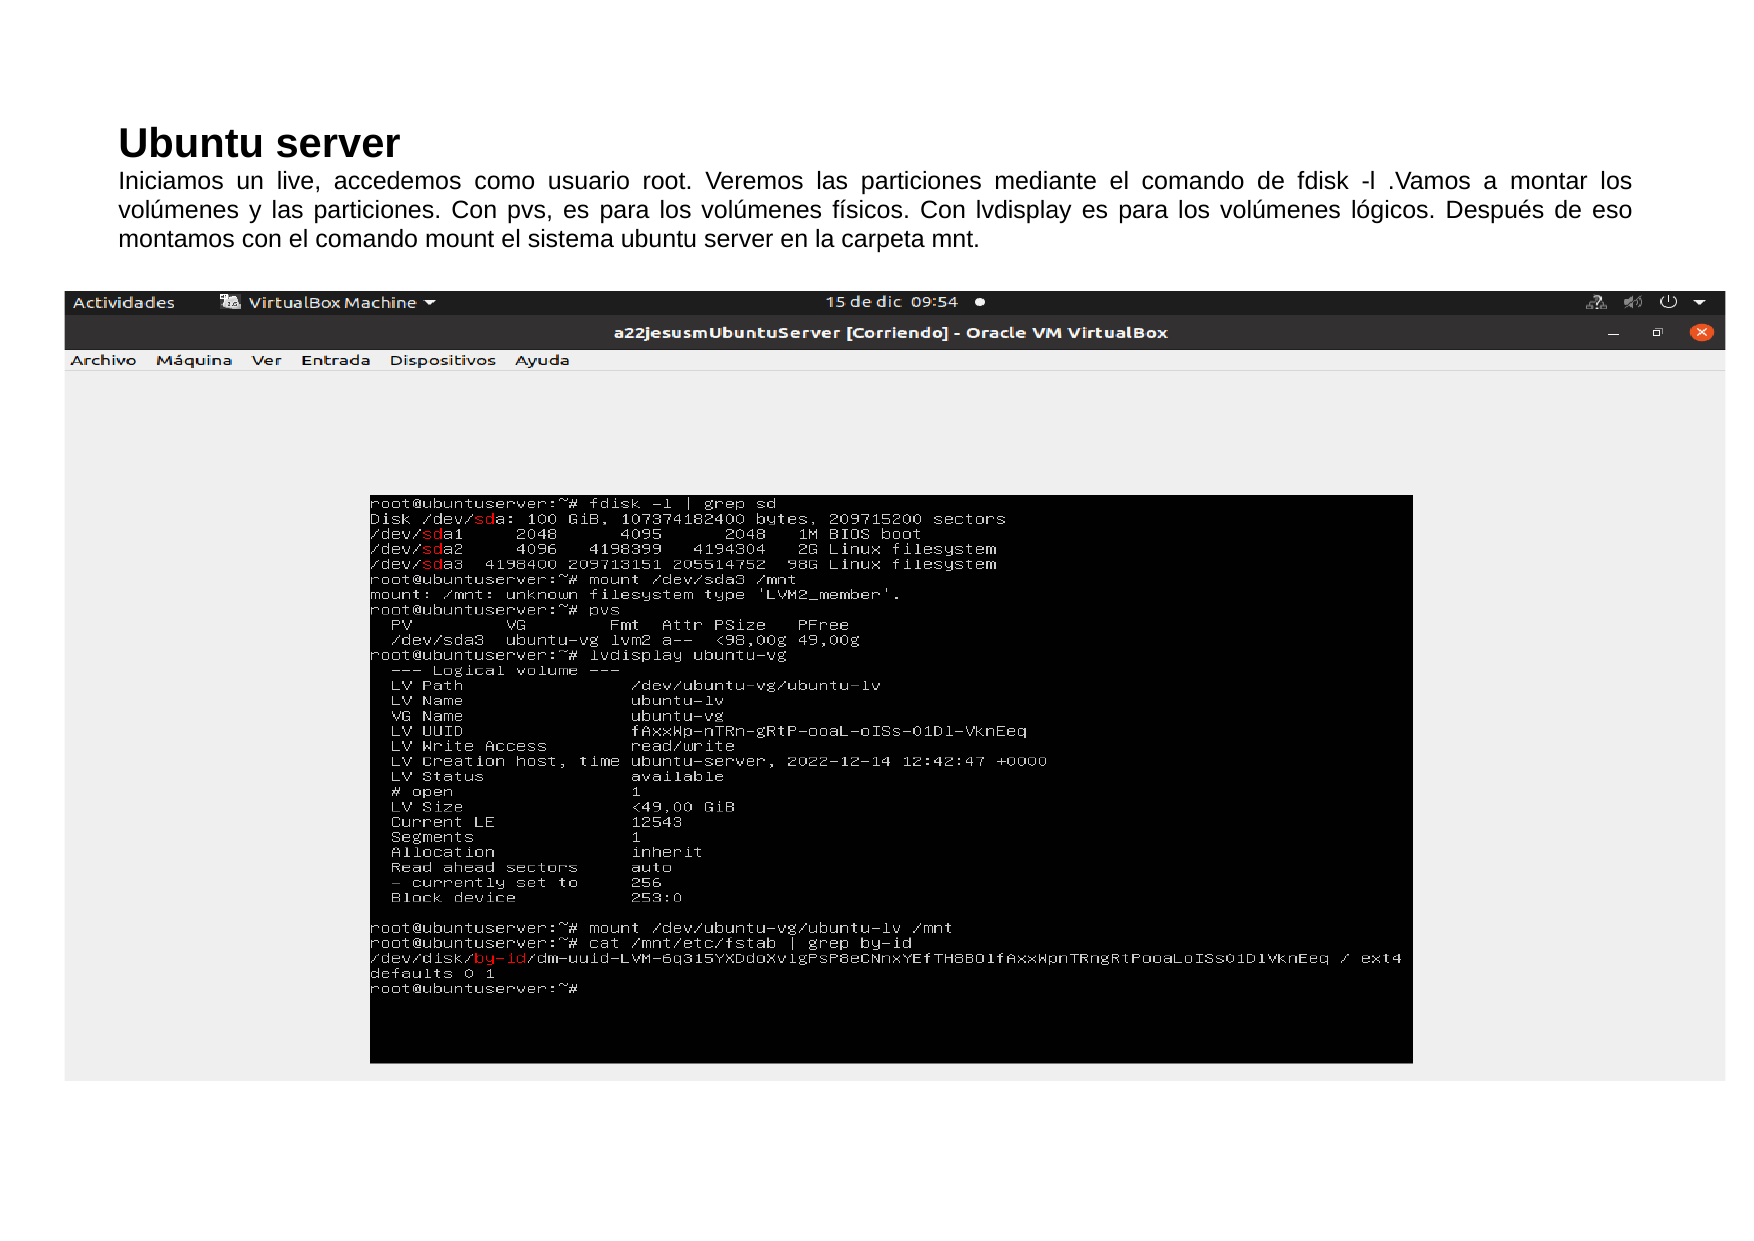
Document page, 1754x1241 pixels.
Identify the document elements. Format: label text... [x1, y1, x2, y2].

picture [64, 291, 1726, 1081]
text Ubuntu server [118, 118, 1636, 166]
text Iniciamos un live, accedemos como usuario root. Veremos las particiones mediante el comando de fdisk -l .Vamos a montar los volúmenes y las particiones. Con pvs, es para los volúmenes físicos. Con lvdisplay es para los volúmenes lógicos. Después de eso montamos con el comando mount el sistema ubuntu server en la carpeta mnt. [118, 166, 1636, 252]
